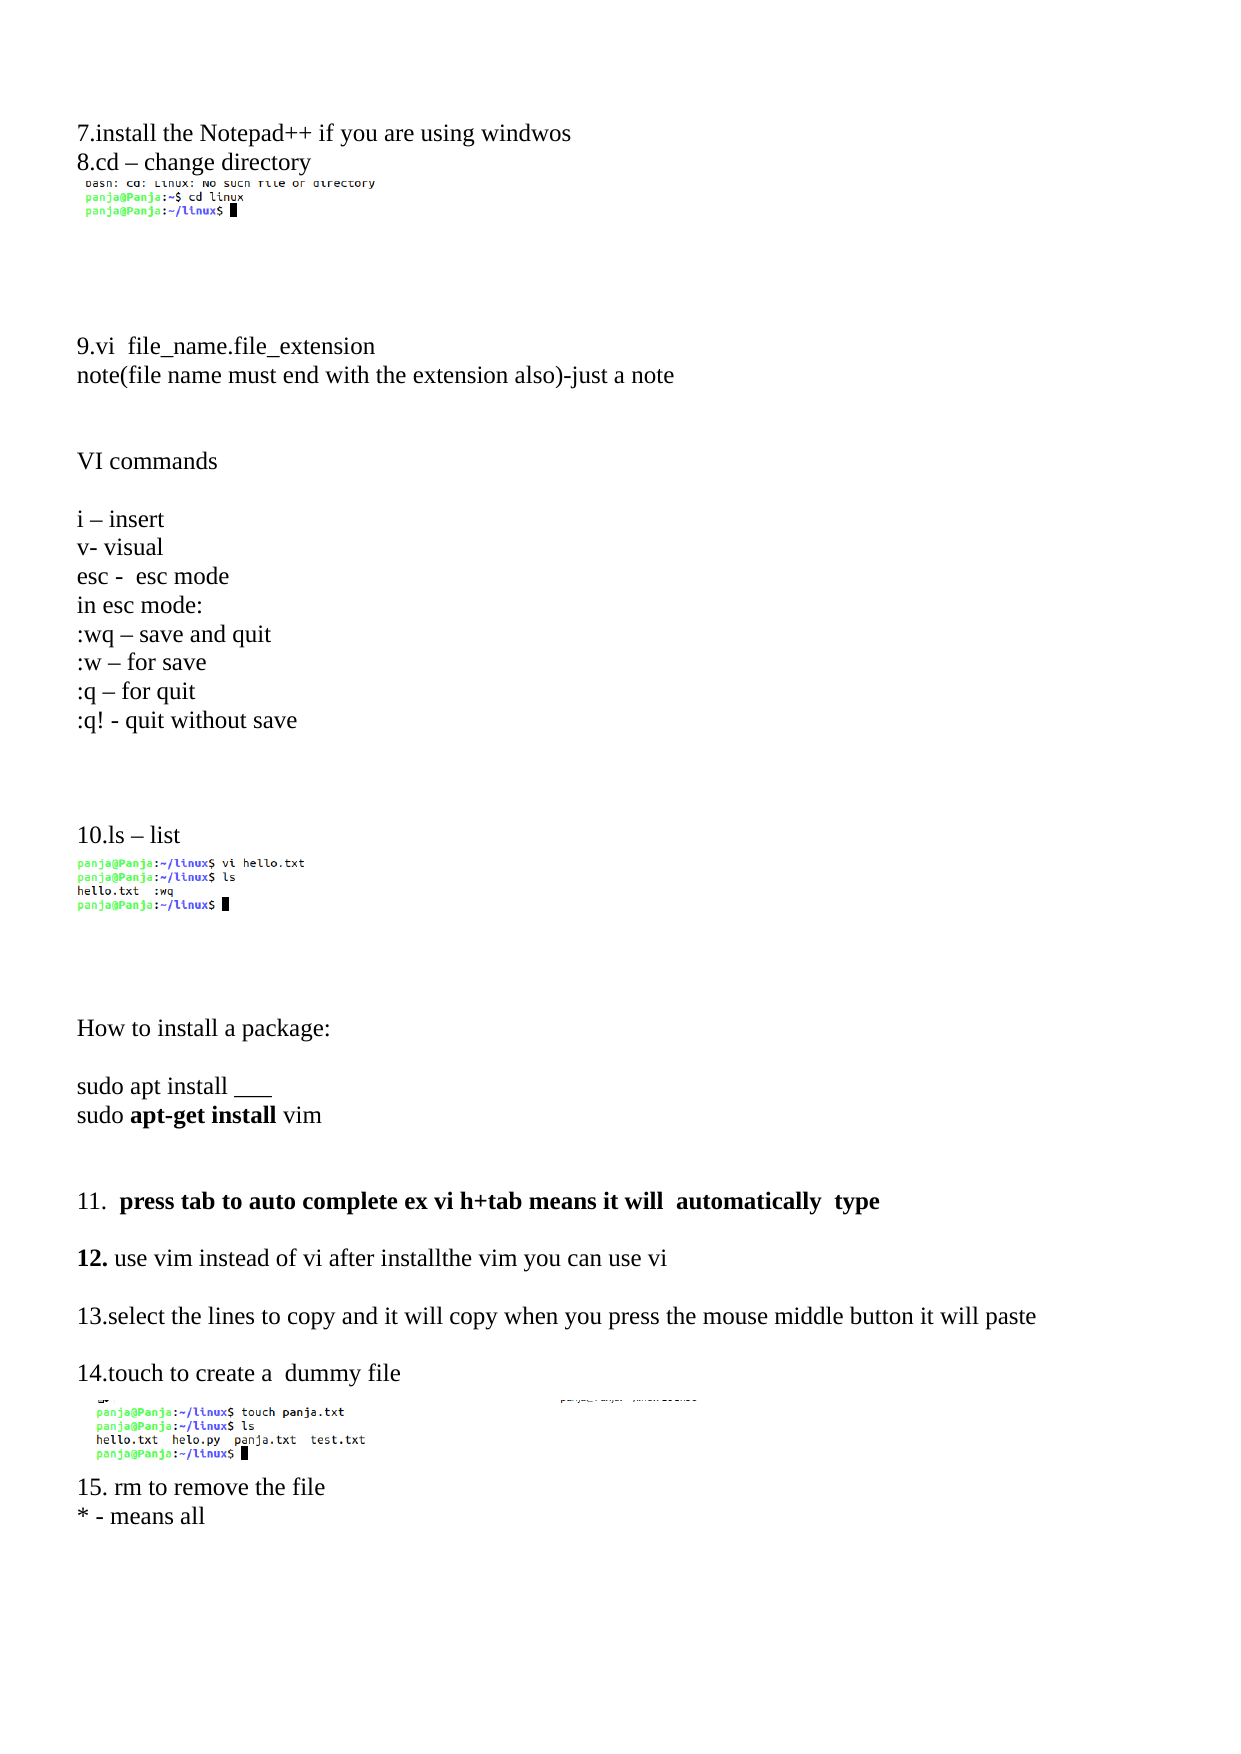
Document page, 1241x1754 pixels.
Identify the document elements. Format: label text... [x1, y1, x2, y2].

text How to install a package: [77, 1013, 1123, 1042]
text 7.install the Notepad++ if you are using windwos [77, 118, 1123, 147]
text sudo apt install ___ [77, 1071, 1123, 1100]
text :w – for save [77, 647, 1123, 676]
text 8.cd – change directory [77, 147, 1123, 176]
text v- visual [77, 532, 1123, 561]
picture [95, 1400, 1143, 1434]
text 11. press tab to auto complete ex vi h+tab means it will automatically type [77, 1186, 1123, 1215]
text note(file name must end with the extension also)-just a note [77, 360, 1123, 389]
text :q – for quit [77, 676, 1123, 705]
text * - means all [77, 1501, 1123, 1529]
text in esc mode: [77, 590, 1123, 619]
text VI commands [77, 446, 1123, 475]
text sudo apt-get install vim [77, 1100, 1123, 1128]
text 9.vi file_name.file_extension [77, 331, 1123, 360]
text 15. rm to remove the file [77, 1387, 1123, 1501]
picture [76, 856, 1124, 892]
text :q! - quit without save [77, 705, 1123, 734]
text :wq – save and quit [77, 619, 1123, 647]
text i – insert [77, 504, 1123, 532]
text 12. use vim instead of vi after installthe vim you can use vi [77, 1243, 1123, 1272]
text 13.select the lines to copy and it will copy when you press the mouse middle button it will paste [77, 1301, 1123, 1330]
text 10.ls – list [77, 820, 1123, 849]
text 14.touch to create a dummy file [77, 1358, 1123, 1387]
text esc - esc mode [77, 561, 1123, 590]
